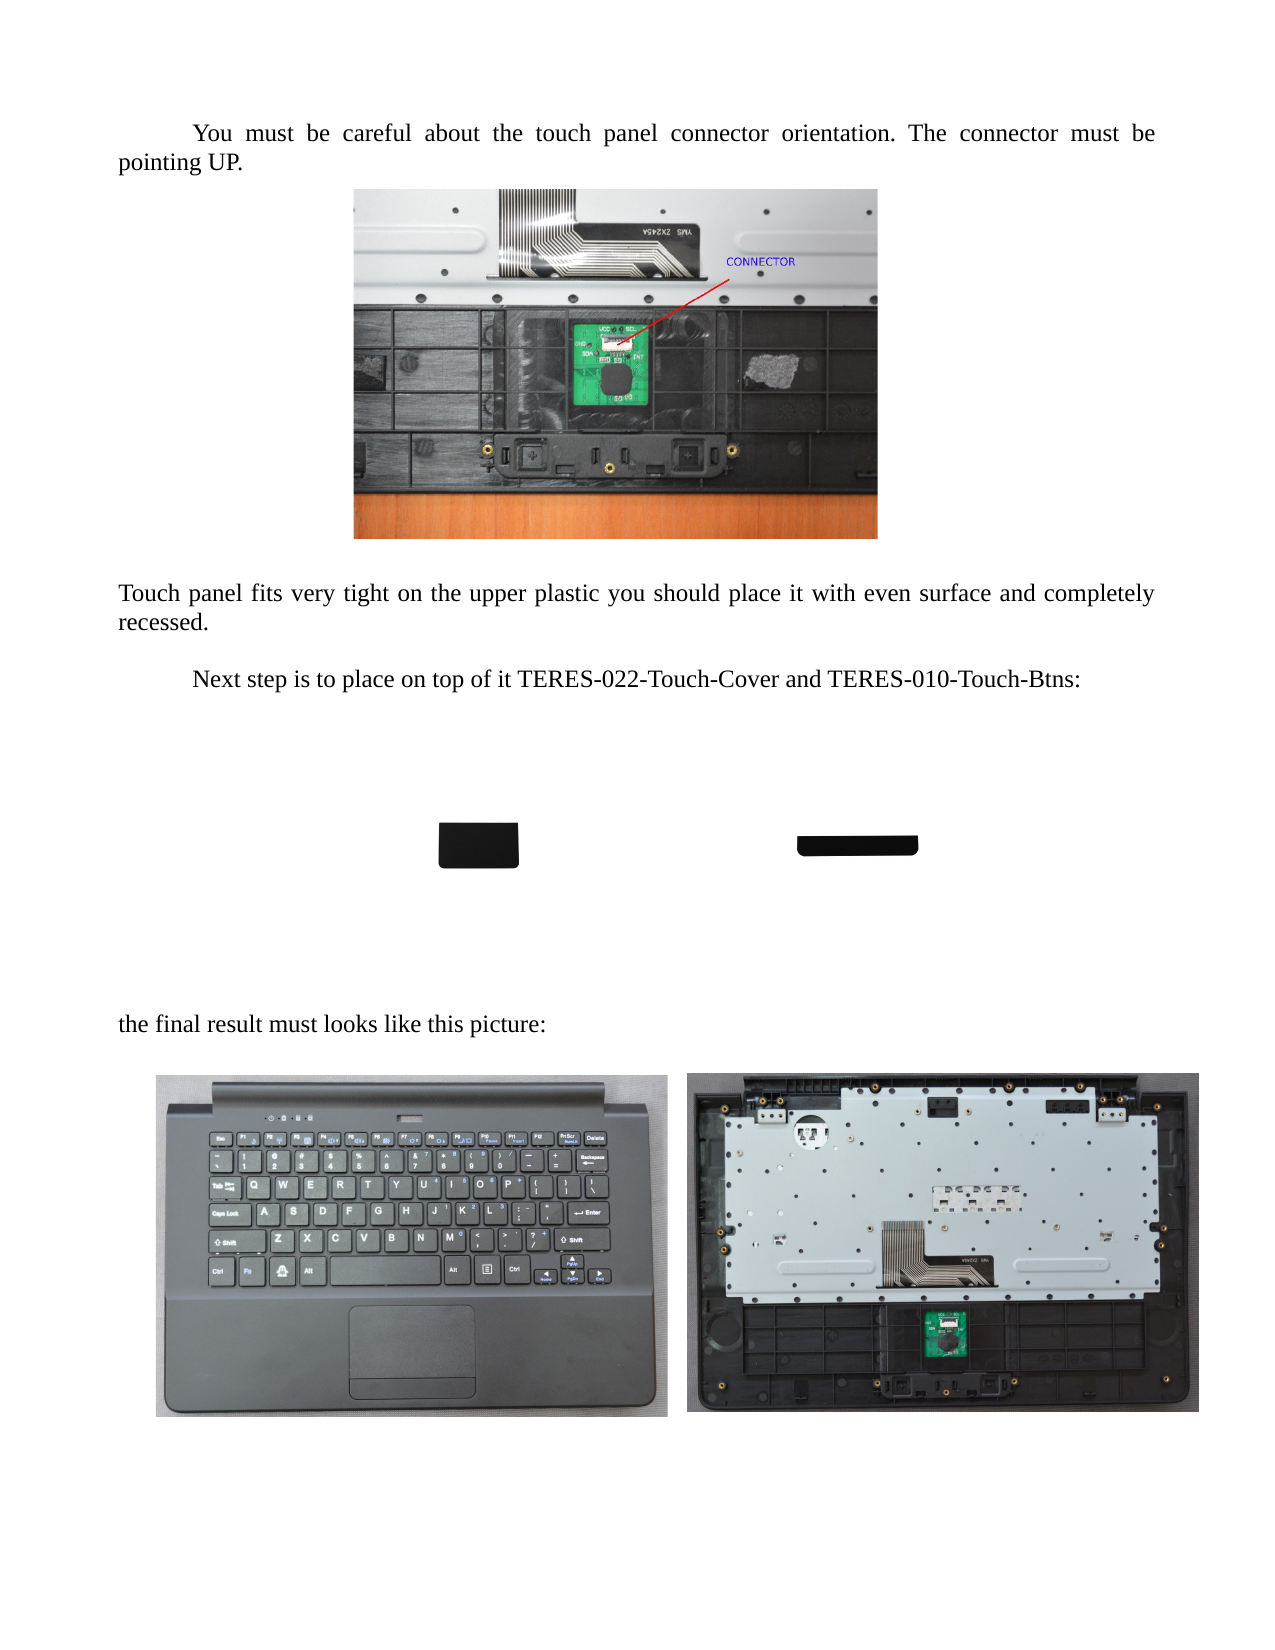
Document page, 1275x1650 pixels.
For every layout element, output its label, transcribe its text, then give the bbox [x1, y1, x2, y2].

picture [155, 1075, 668, 1417]
text Touch panel fits very tight on the upper plastic you should place it with even surface and completely recessed. [118, 578, 1157, 636]
picture [722, 710, 993, 981]
text Next step is to place on top of it TERES-022-Touch-Cover and TERES-010-Touch-Btns: [118, 664, 1157, 693]
picture [343, 710, 614, 981]
picture [353, 189, 878, 539]
text the final result must looks like this picture: [118, 1009, 1157, 1038]
picture [687, 1073, 1199, 1412]
text You must be careful about the touch panel connector orientation. The connector must be pointing UP. [118, 118, 1157, 176]
